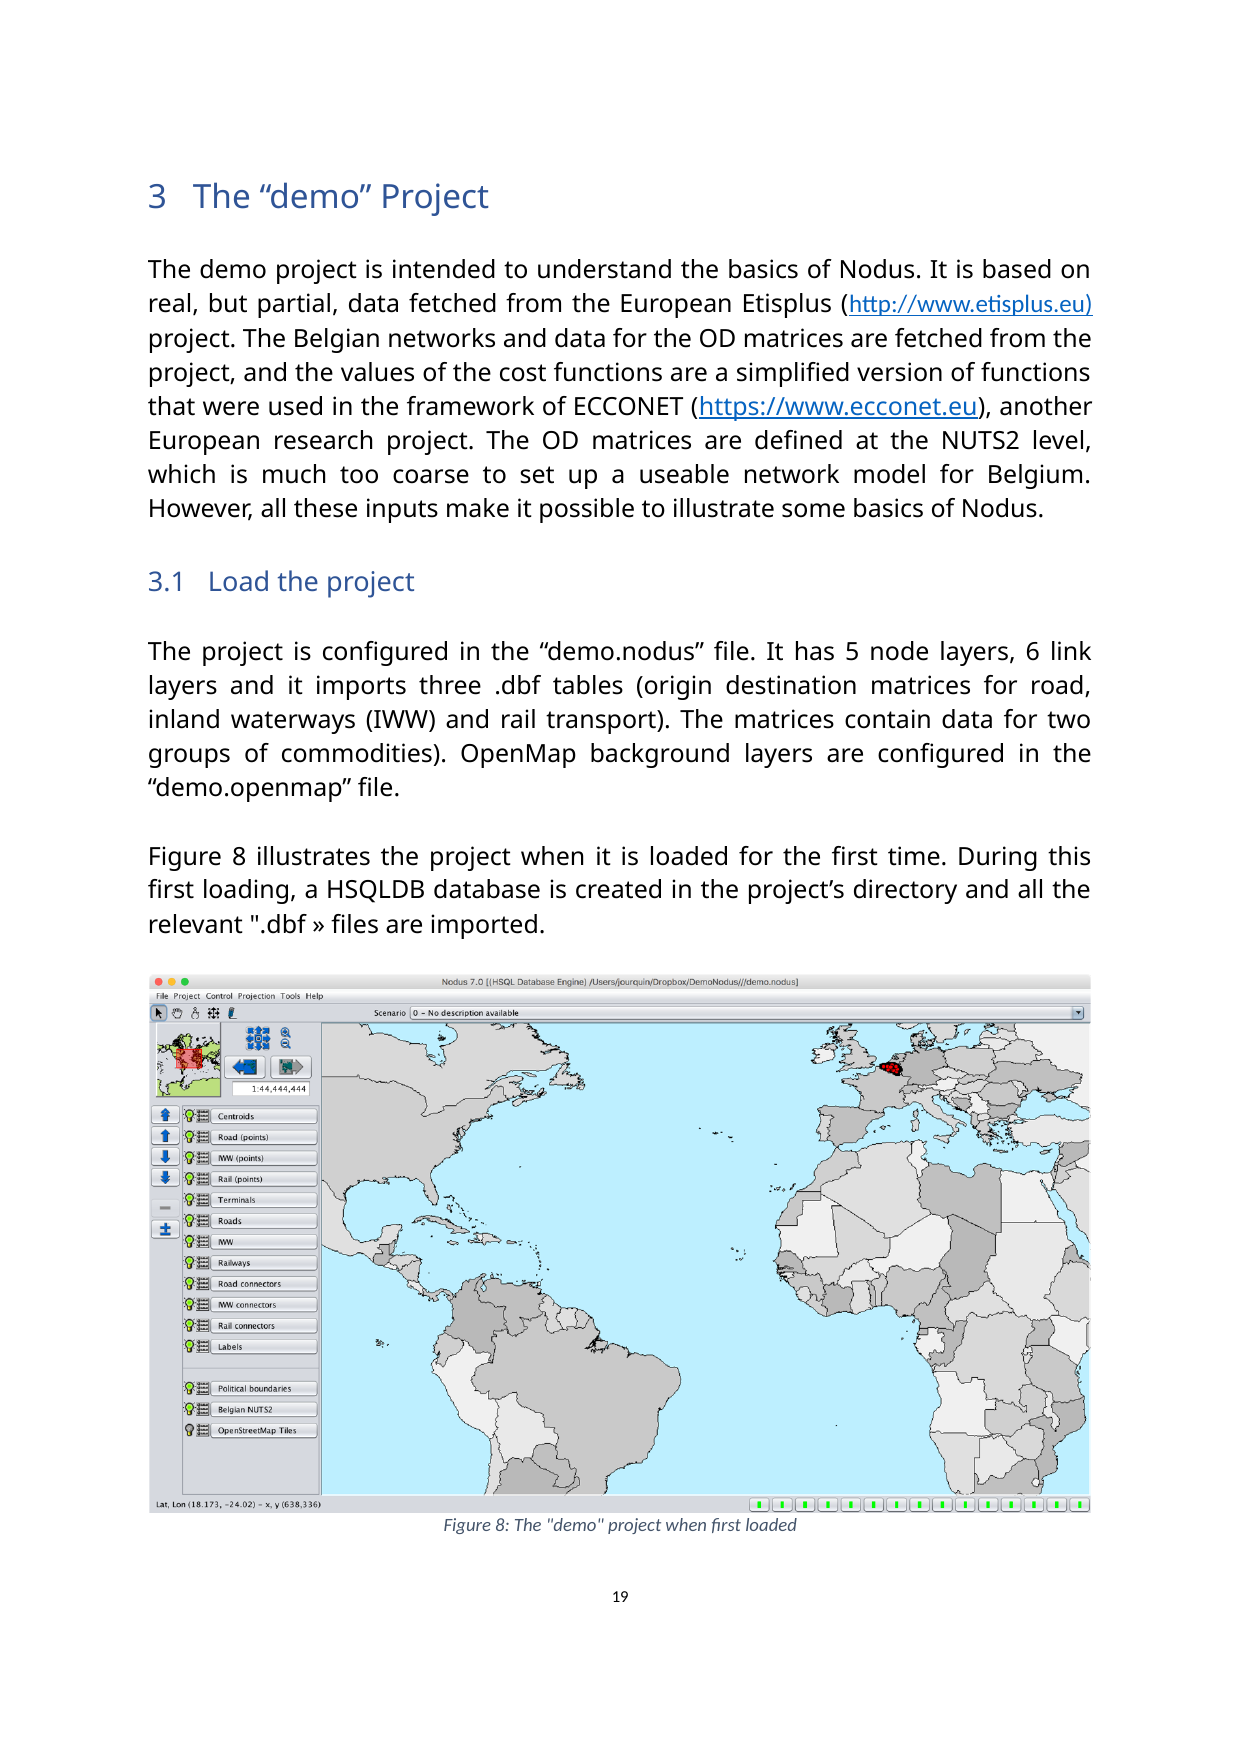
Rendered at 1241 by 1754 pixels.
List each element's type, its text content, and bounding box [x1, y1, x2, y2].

text The project is configured in the “demo.nodus” file. It has 5 node layers, 6 link layers and it imports three .dbf tables (origin destination matrices for road, inland waterways (IWW) and rail transport). The matrices contain data for two groups of commodities). OpenMap background layers are configured in the “demo.openmap” file. [148, 634, 1093, 804]
picture [149, 974, 1091, 1513]
subtitle The “demo” Project [148, 173, 1093, 218]
text Figure 8: The "demo" project when first loaded [148, 1513, 1093, 1536]
text The demo project is intended to understand the basics of Nodus. It is based on real, but partial, data fetched from the European Etisplus (http://www.etisplus.eu) project. The Belgian networks and data for the OD matrices are fetched from the project, and the values of the cost functions are a simplified version of functions that were used in the framework of ECCONET (https://www.ecconet.eu), another European research project. The OD matrices are defined at the NUTS2 level, which is much too coarse to set up a useable network model for Belgium. However, all these inputs make it possible to illustrate some basics of Nodus. [148, 252, 1093, 524]
text Figure 8 illustrates the project when it is loaded for the first time. During this first loading, a HSQLDB database is created in the project’s directory and all the relevant ".dbf » files are imported. [148, 838, 1093, 940]
subtitle Load the project [148, 563, 1093, 600]
